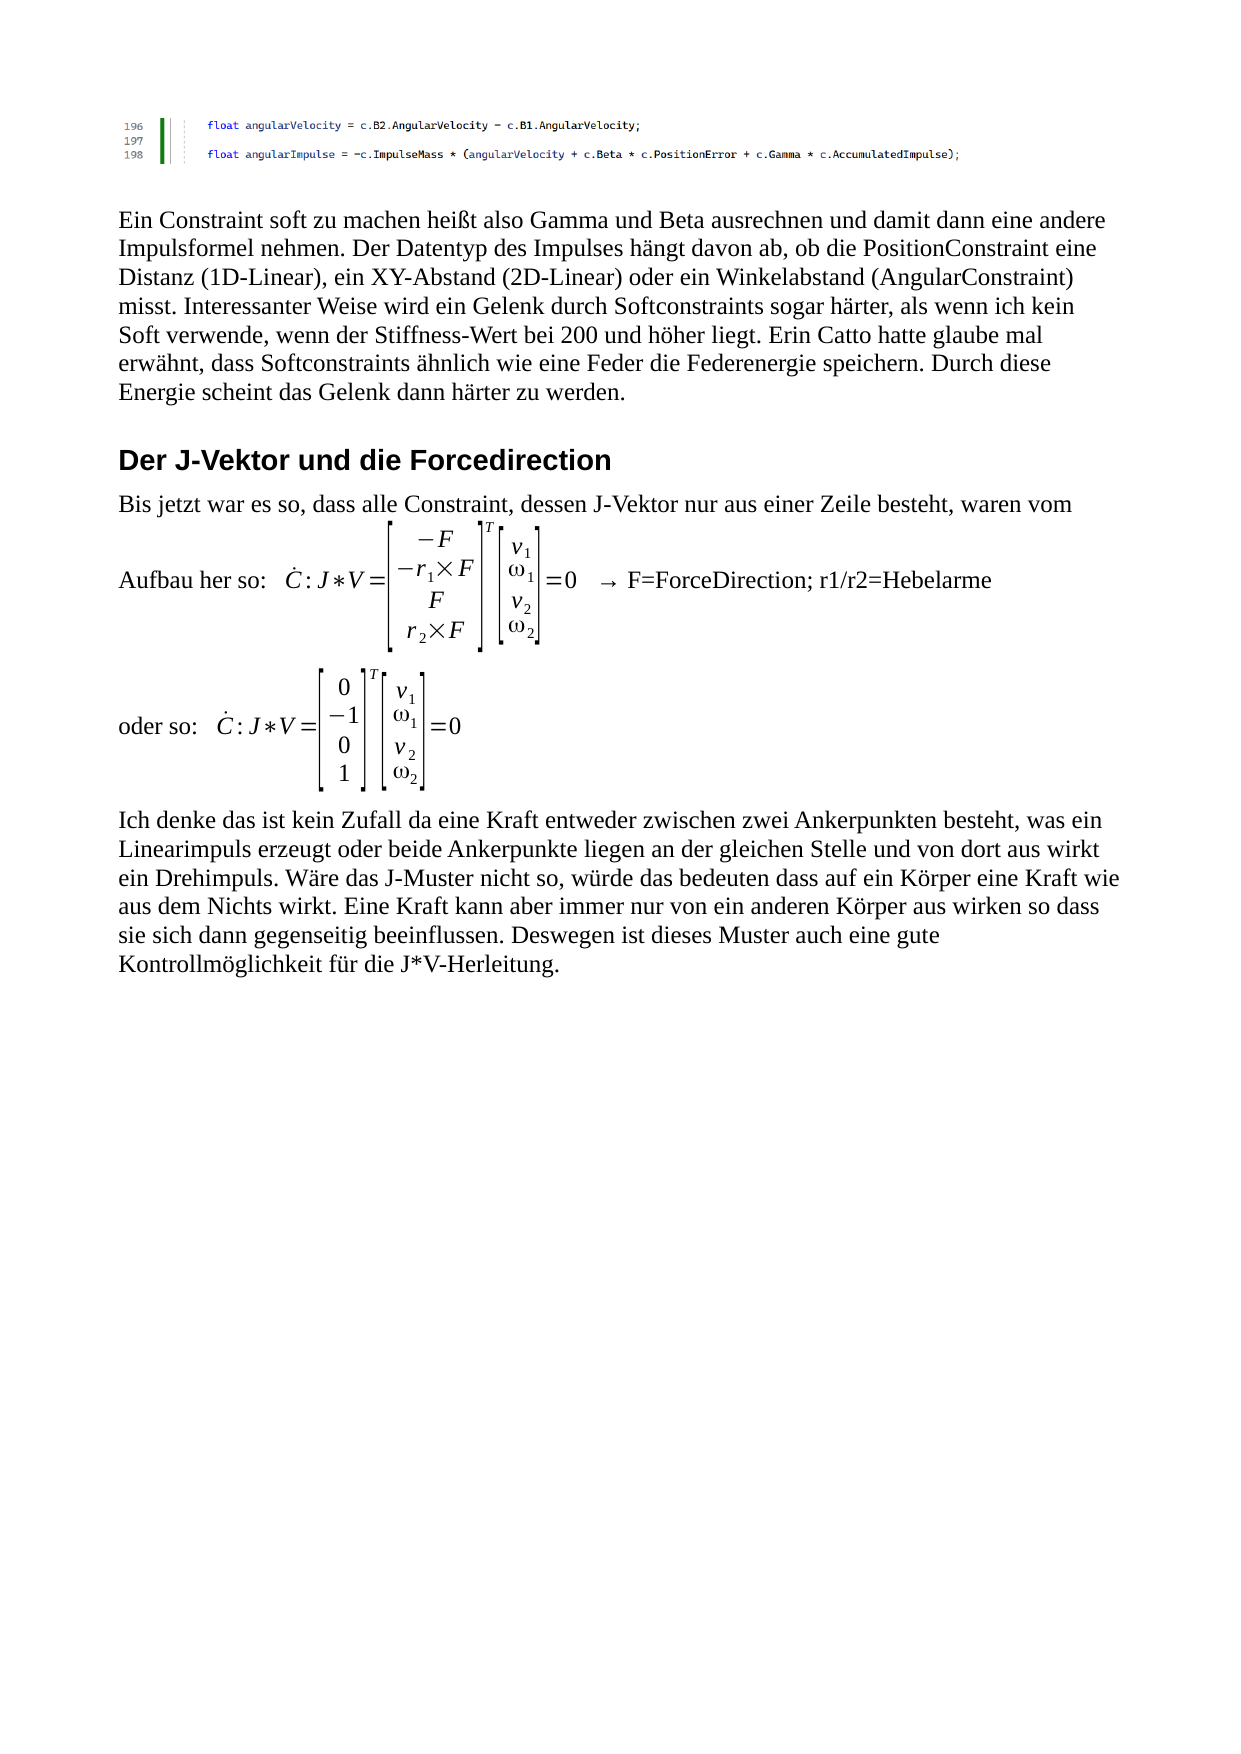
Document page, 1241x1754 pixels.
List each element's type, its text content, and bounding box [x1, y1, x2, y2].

text Ein Constraint soft zu machen heißt also Gamma und Beta ausrechnen und damit dann eine andere Impulsformel nehmen. Der Datentyp des Impulses hängt davon ab, ob die PositionConstraint eine Distanz (1D-Linear), ein XY-Abstand (2D-Linear) oder ein Winkelabstand (AngularConstraint) misst. Interessanter Weise wird ein Gelenk durch Softconstraints sogar härter, als wenn ich kein Soft verwende, wenn der Stiffness-Wert bei 200 und höher liegt. Erin Catto hatte glaube mal erwähnt, dass Softconstraints ähnlich wie eine Feder die Federenergie speichern. Durch diese Energie scheint das Gelenk dann härter zu werden. [118, 205, 1122, 406]
text Ich denke das ist kein Zufall da eine Kraft entweder zwischen zwei Ankerpunkten besteht, was ein Linearimpuls erzeugt oder beide Ankerpunkte liegen an der gleichen Stelle und von dort aus wirkt ein Drehimpuls. Wäre das J-Muster nicht so, würde das bedeuten dass auf ein Körper eine Kraft wie aus dem Nichts wirkt. Eine Kraft kann aber immer nur von ein anderen Körper aus wirken so dass sie sich dann gegenseitig beeinflussen. Deswegen ist dieses Muster auch eine gute Kontrollmöglichkeit für die J*V-Herleitung. [118, 805, 1122, 978]
text Bis jetzt war es so, dass alle Constraint, dessen J-Vektor nur aus einer Zeile besteht, waren vom Aufbau her so:→ F=ForceDirection; r1/r2=Hebelarme [118, 489, 1122, 653]
text oder so: [118, 666, 1122, 793]
subtitle Der J-Vektor und die Forcedirection [118, 443, 1122, 477]
picture [118, 118, 961, 164]
